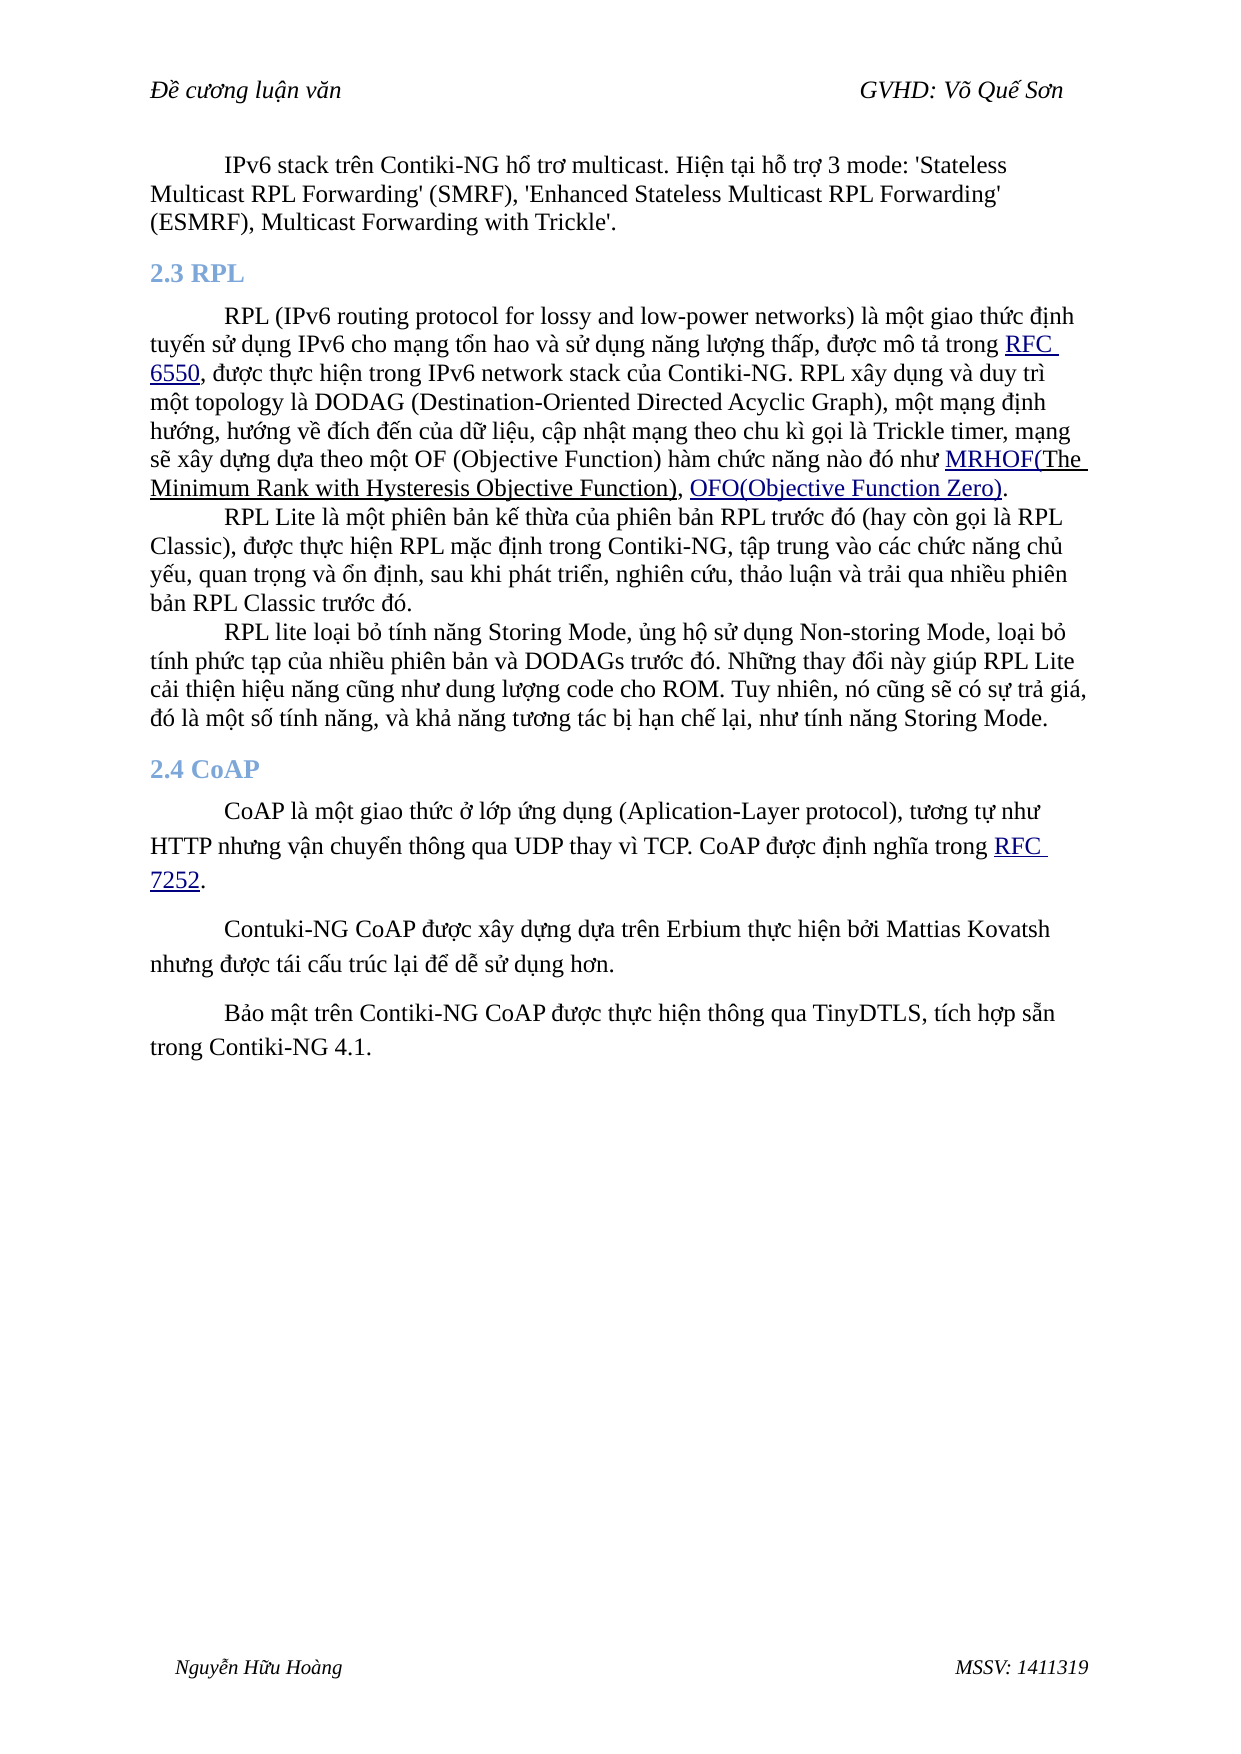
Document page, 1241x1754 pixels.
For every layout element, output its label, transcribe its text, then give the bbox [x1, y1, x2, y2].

text RPL lite loại bỏ tính năng Storing Mode, ủng hộ sử dụng Non-storing Mode, loại bỏ tính phức tạp của nhiều phiên bản và DODAGs trước đó. Những thay đổi này giúp RPL Lite cải thiện hiệu năng cũng như dung lượng code cho ROM. Tuy nhiên, nó cũng sẽ có sự trả giá, đó là một số tính năng, và khả năng tương tác bị hạn chế lại, như tính năng Storing Mode. [150, 617, 1090, 732]
subtitle 2.4 CoAP [150, 753, 1090, 784]
text Bảo mật trên Contiki-NG CoAP được thực hiện thông qua TinyDTLS, tích hợp sẵn trong Contiki-NG 4.1. [150, 998, 1090, 1061]
text RPL (IPv6 routing protocol for lossy and low-power networks) là một giao thức định tuyến sử dụng IPv6 cho mạng tổn hao và sử dụng năng lượng thấp, được mô tả trong RFC 6550, được thực hiện trong IPv6 network stack của Contiki-NG. RPL xây dụng và duy trì một topology là DODAG (Destination-Oriented Directed Acyclic Graph), một mạng định hướng, hướng về đích đến của dữ liệu, cập nhật mạng theo chu kì gọi là Trickle timer, mạng sẽ xây dựng dựa theo một OF (Objective Function) hàm chức năng nào đó như MRHOF(The Minimum Rank with Hysteresis Objective Function), OFO(Objective Function Zero). [150, 301, 1090, 502]
text Contuki-NG CoAP được xây dựng dựa trên Erbium thực hiện bởi Mattias Kovatsh nhưng được tái cấu trúc lại để dễ sử dụng hơn. [150, 914, 1090, 978]
subtitle 2.3 RPL [150, 257, 1090, 288]
text RPL Lite là một phiên bản kế thừa của phiên bản RPL trước đó (hay còn gọi là RPL Classic), được thực hiện RPL mặc định trong Contiki-NG, tập trung vào các chức năng chủ yếu, quan trọng và ổn định, sau khi phát triển, nghiên cứu, thảo luận và trải qua nhiều phiên bản RPL Classic trước đó. [150, 502, 1090, 617]
text IPv6 stack trên Contiki-NG hổ trơ multicast. Hiện tại hỗ trợ 3 mode: 'Stateless Multicast RPL Forwarding' (SMRF), 'Enhanced Stateless Multicast RPL Forwarding' (ESMRF), Multicast Forwarding with Trickle'. [150, 150, 1090, 236]
text CoAP là một giao thức ở lớp ứng dụng (Aplication-Layer protocol), tương tự như HTTP nhưng vận chuyển thông qua UDP thay vì TCP. CoAP được định nghĩa trong RFC 7252. [150, 796, 1090, 894]
